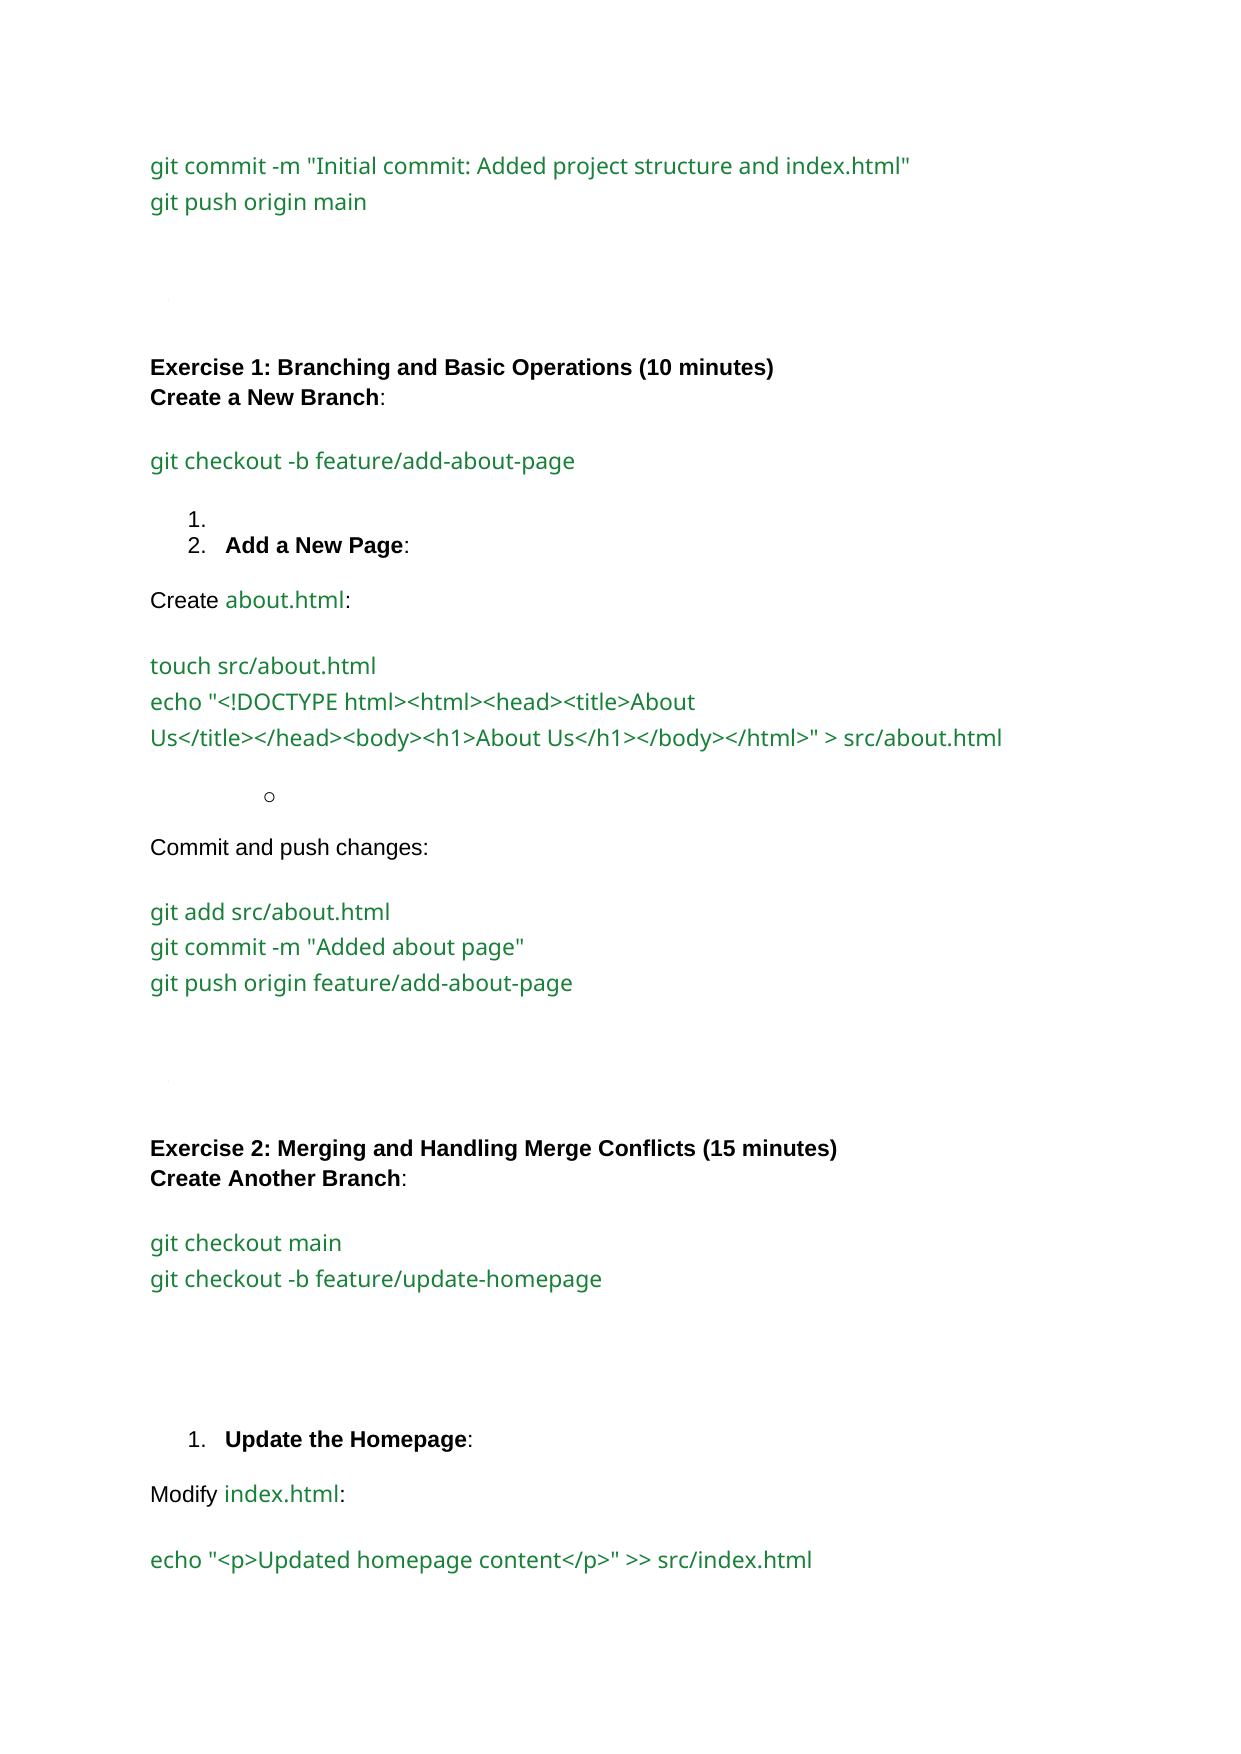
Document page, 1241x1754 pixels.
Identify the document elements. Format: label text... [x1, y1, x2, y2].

list Update the Homepage: [187, 1426, 1090, 1452]
text git commit -m "Initial commit: Added project structure and index.html" [150, 150, 1090, 181]
text Modify index.html: echo "<p>Updated homepage content</p>" >> src/index.html [150, 1477, 1090, 1575]
subtitle Exercise 1: Branching and Basic Operations (10 minutes) [150, 353, 1090, 380]
list Add a New Page: [187, 532, 1090, 559]
text git commit -m "Added about page" [150, 931, 1090, 963]
text Create about.html: touch src/about.html [150, 584, 1090, 681]
subtitle Exercise 2: Merging and Handling Merge Conflicts (15 minutes) [150, 1135, 1090, 1161]
text Create a New Branch: git checkout -b feature/add-about-page [150, 384, 1090, 476]
text git push origin feature/add-about-page [150, 967, 1090, 998]
text Commit and push changes: git add src/about.html [150, 834, 1090, 927]
text git push origin main [150, 186, 1090, 217]
text echo "<!DOCTYPE html><html><head><title>About Us</title></head><body><h1>About Us</h1></body></html>" > src/about.html [150, 686, 1090, 753]
text Create Another Branch: git checkout main [150, 1165, 1090, 1258]
text git checkout -b feature/update-homepage [150, 1262, 1090, 1294]
